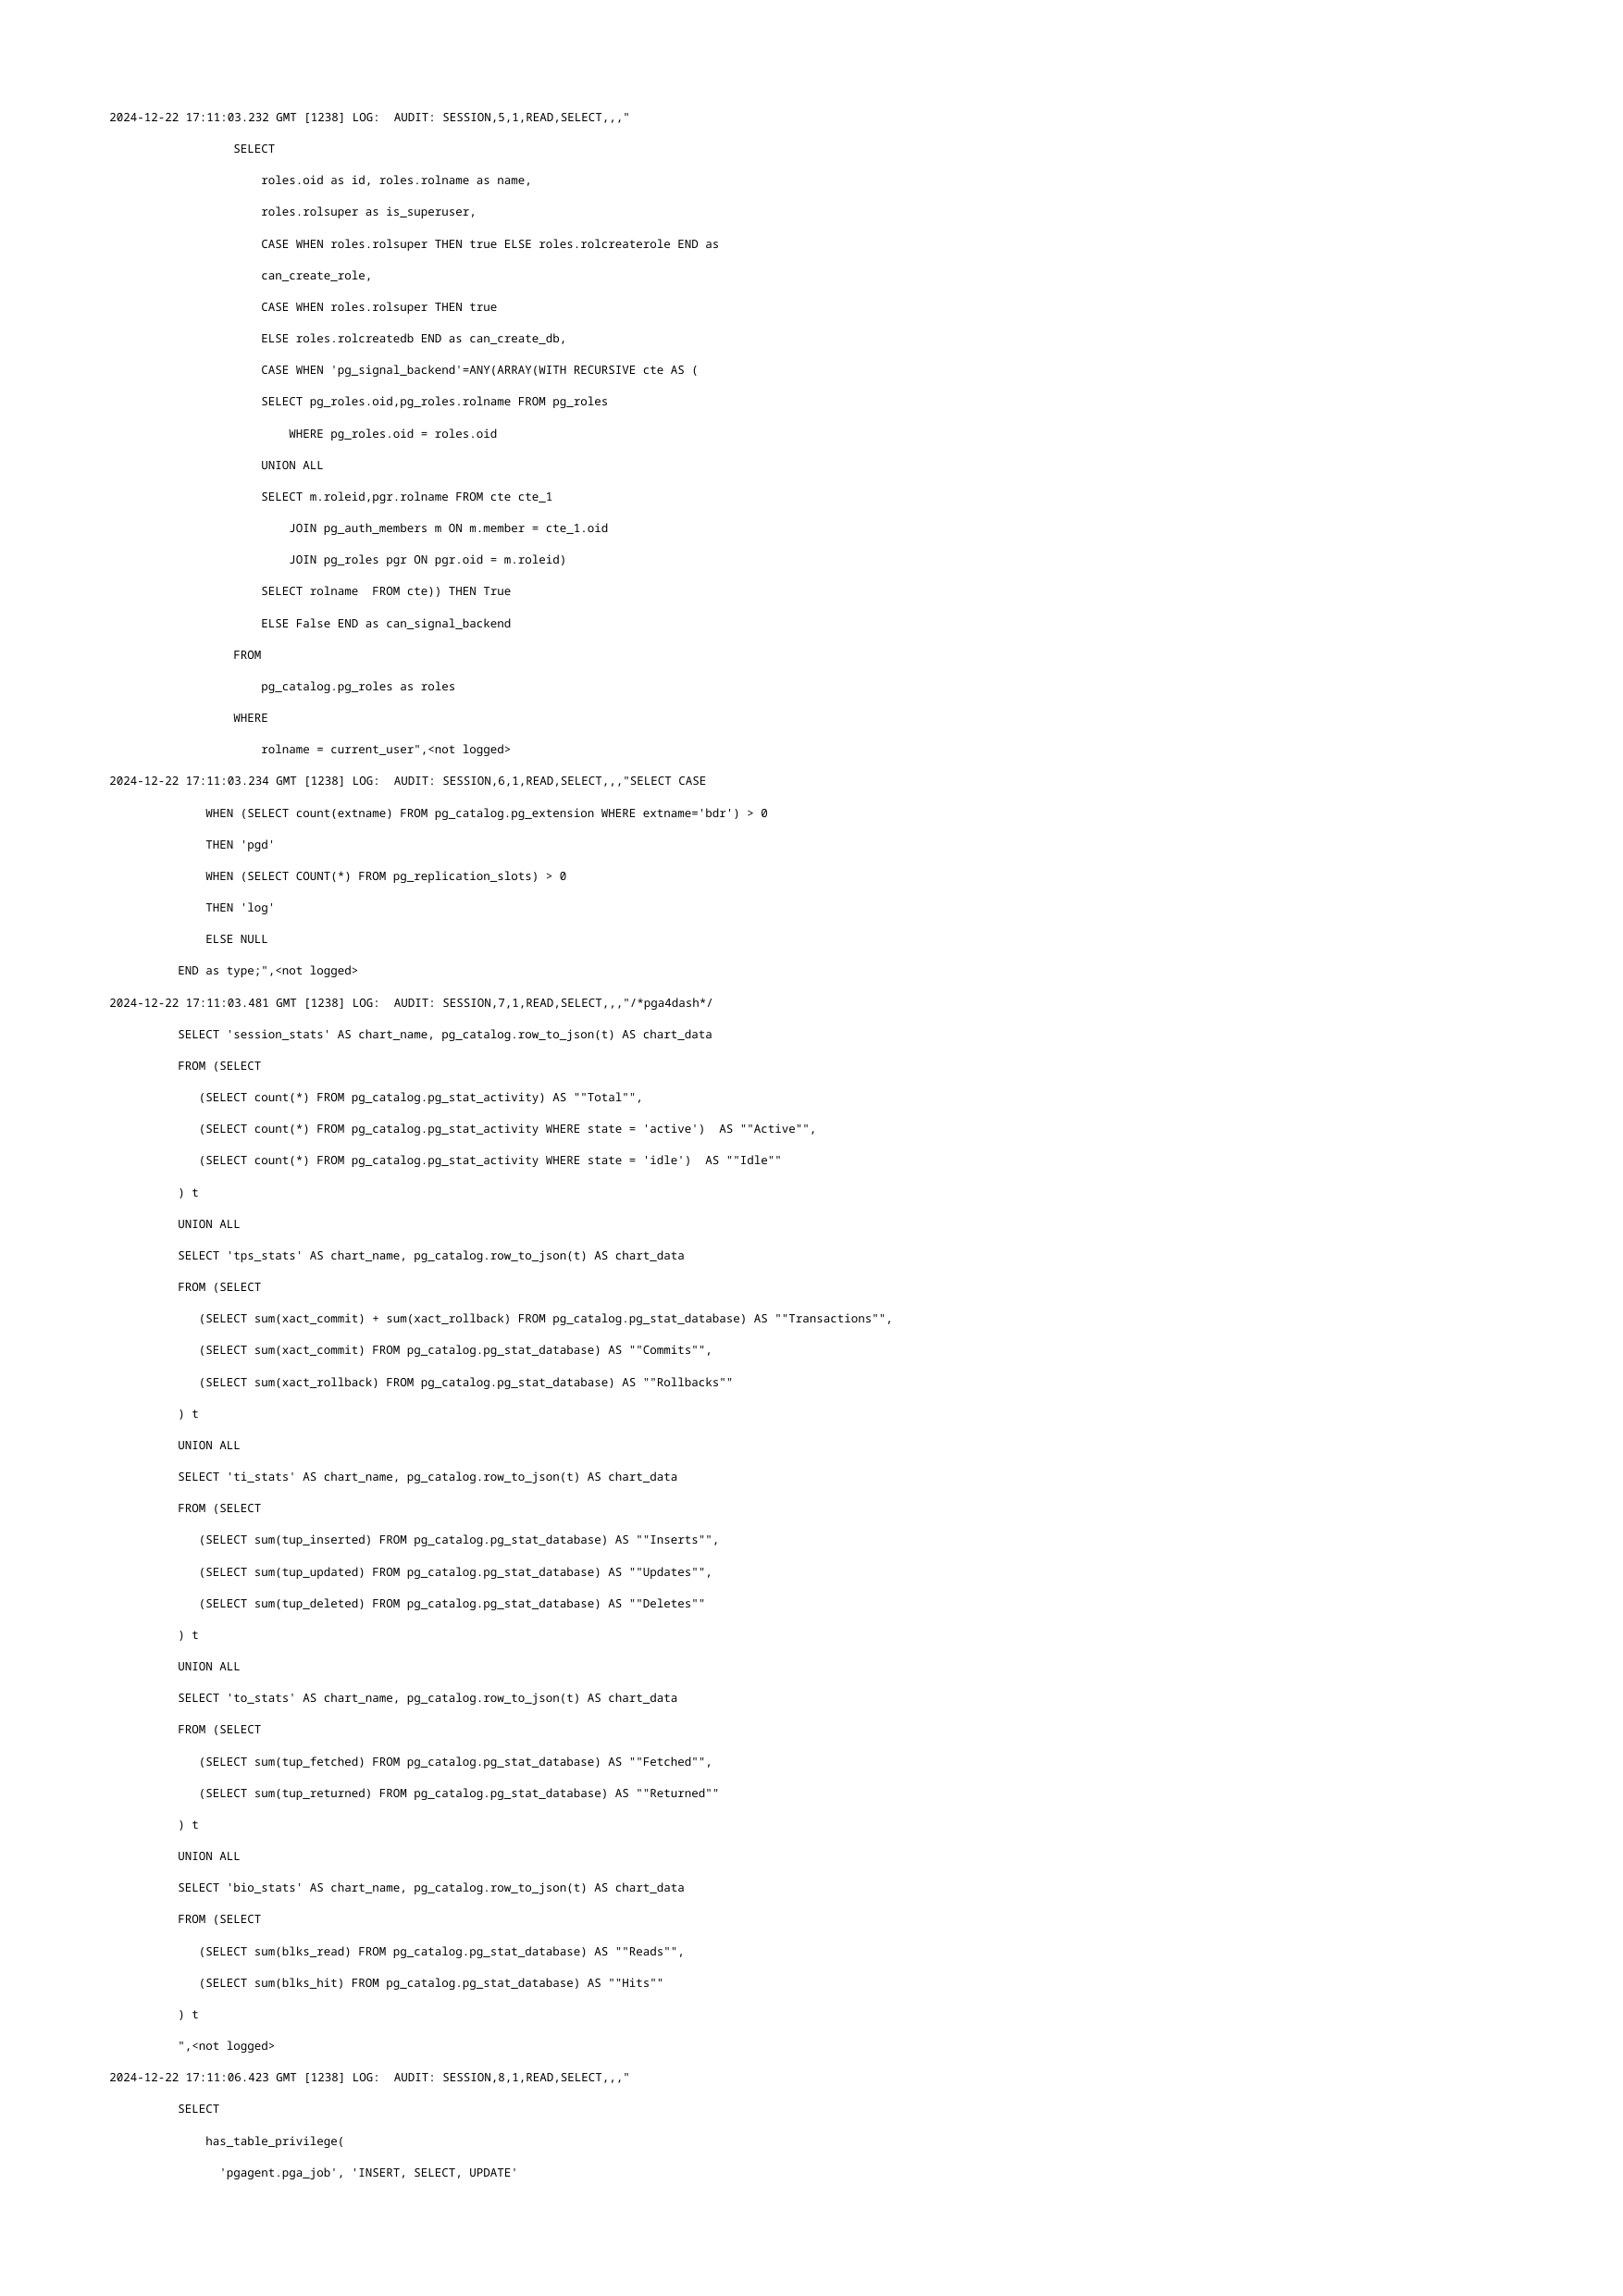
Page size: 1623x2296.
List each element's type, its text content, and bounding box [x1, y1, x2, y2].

text pg_catalog.pg_roles as roles [109, 678, 1514, 694]
text has_table_privilege( [109, 2133, 1514, 2149]
text END as type;",<not logged> [109, 963, 1514, 979]
text ) t [109, 1817, 1514, 1832]
text SELECT 'bio_stats' AS chart_name, pg_catalog.row_to_json(t) AS chart_data [109, 1880, 1514, 1895]
text JOIN pg_roles pgr ON pgr.oid = m.roleid) [109, 552, 1514, 567]
text (SELECT count(*) FROM pg_catalog.pg_stat_activity WHERE state = 'idle') AS ""Idle"" [109, 1153, 1514, 1169]
text can_create_role, [109, 267, 1514, 283]
text FROM (SELECT [109, 1912, 1514, 1928]
text THEN 'pgd' [109, 837, 1514, 852]
text WHERE pg_roles.oid = roles.oid [109, 426, 1514, 441]
text FROM (SELECT [109, 1722, 1514, 1738]
text WHEN (SELECT count(extname) FROM pg_catalog.pg_extension WHERE extname='bdr') > 0 [109, 805, 1514, 821]
text (SELECT count(*) FROM pg_catalog.pg_stat_activity WHERE state = 'active') AS ""Active"", [109, 1121, 1514, 1136]
text UNION ALL [109, 1848, 1514, 1864]
text (SELECT sum(xact_commit) FROM pg_catalog.pg_stat_database) AS ""Commits"", [109, 1343, 1514, 1359]
text UNION ALL [109, 1658, 1514, 1674]
text ELSE roles.rolcreatedb END as can_create_db, [109, 330, 1514, 346]
text SELECT [109, 2102, 1514, 2117]
text SELECT [109, 141, 1514, 156]
text FROM (SELECT [109, 1058, 1514, 1074]
text 2024-12-22 17:11:03.234 GMT [1238] LOG: AUDIT: SESSION,6,1,READ,SELECT,,,"SELECT CASE [109, 774, 1514, 789]
text JOIN pg_auth_members m ON m.member = cte_1.oid [109, 520, 1514, 536]
text (SELECT sum(tup_returned) FROM pg_catalog.pg_stat_database) AS ""Returned"" [109, 1785, 1514, 1801]
text rolname = current_user",<not logged> [109, 741, 1514, 757]
text (SELECT sum(blks_hit) FROM pg_catalog.pg_stat_database) AS ""Hits"" [109, 1975, 1514, 1991]
text FROM (SELECT [109, 1500, 1514, 1516]
text (SELECT sum(blks_read) FROM pg_catalog.pg_stat_database) AS ""Reads"", [109, 1943, 1514, 1959]
text roles.rolsuper as is_superuser, [109, 205, 1514, 220]
text (SELECT sum(xact_commit) + sum(xact_rollback) FROM pg_catalog.pg_stat_database) AS ""Transactions"", [109, 1310, 1514, 1326]
text SELECT m.roleid,pgr.rolname FROM cte cte_1 [109, 489, 1514, 504]
text 2024-12-22 17:11:06.423 GMT [1238] LOG: AUDIT: SESSION,8,1,READ,SELECT,,," [109, 2069, 1514, 2085]
text ) t [109, 2006, 1514, 2022]
text (SELECT sum(tup_inserted) FROM pg_catalog.pg_stat_database) AS ""Inserts"", [109, 1533, 1514, 1548]
text roles.oid as id, roles.rolname as name, [109, 172, 1514, 188]
text THEN 'log' [109, 900, 1514, 915]
text CASE WHEN 'pg_signal_backend'=ANY(ARRAY(WITH RECURSIVE cte AS ( [109, 362, 1514, 378]
text ",<not logged> [109, 2038, 1514, 2054]
text CASE WHEN roles.rolsuper THEN true [109, 299, 1514, 315]
text UNION ALL [109, 1437, 1514, 1453]
text ) t [109, 1627, 1514, 1643]
text SELECT 'session_stats' AS chart_name, pg_catalog.row_to_json(t) AS chart_data [109, 1026, 1514, 1042]
text WHERE [109, 710, 1514, 726]
text CASE WHEN roles.rolsuper THEN true ELSE roles.rolcreaterole END as [109, 236, 1514, 252]
text ) t [109, 1185, 1514, 1200]
text (SELECT count(*) FROM pg_catalog.pg_stat_activity) AS ""Total"", [109, 1089, 1514, 1105]
text SELECT pg_roles.oid,pg_roles.rolname FROM pg_roles [109, 394, 1514, 410]
text 'pgagent.pga_job', 'INSERT, SELECT, UPDATE' [109, 2165, 1514, 2180]
text 2024-12-22 17:11:03.481 GMT [1238] LOG: AUDIT: SESSION,7,1,READ,SELECT,,,"/*pga4dash*/ [109, 995, 1514, 1011]
text ) t [109, 1406, 1514, 1421]
text (SELECT sum(tup_deleted) FROM pg_catalog.pg_stat_database) AS ""Deletes"" [109, 1595, 1514, 1611]
text (SELECT sum(xact_rollback) FROM pg_catalog.pg_stat_database) AS ""Rollbacks"" [109, 1374, 1514, 1390]
text (SELECT sum(tup_fetched) FROM pg_catalog.pg_stat_database) AS ""Fetched"", [109, 1754, 1514, 1769]
text UNION ALL [109, 1216, 1514, 1232]
text (SELECT sum(tup_updated) FROM pg_catalog.pg_stat_database) AS ""Updates"", [109, 1564, 1514, 1580]
text SELECT 'to_stats' AS chart_name, pg_catalog.row_to_json(t) AS chart_data [109, 1690, 1514, 1706]
text FROM (SELECT [109, 1279, 1514, 1295]
text SELECT 'ti_stats' AS chart_name, pg_catalog.row_to_json(t) AS chart_data [109, 1469, 1514, 1484]
text UNION ALL [109, 457, 1514, 473]
text SELECT rolname FROM cte)) THEN True [109, 584, 1514, 600]
text ELSE NULL [109, 931, 1514, 947]
text ELSE False END as can_signal_backend [109, 615, 1514, 631]
text WHEN (SELECT COUNT(*) FROM pg_replication_slots) > 0 [109, 868, 1514, 884]
text FROM [109, 647, 1514, 663]
text SELECT 'tps_stats' AS chart_name, pg_catalog.row_to_json(t) AS chart_data [109, 1247, 1514, 1263]
text 2024-12-22 17:11:03.232 GMT [1238] LOG: AUDIT: SESSION,5,1,READ,SELECT,,," [109, 109, 1514, 125]
